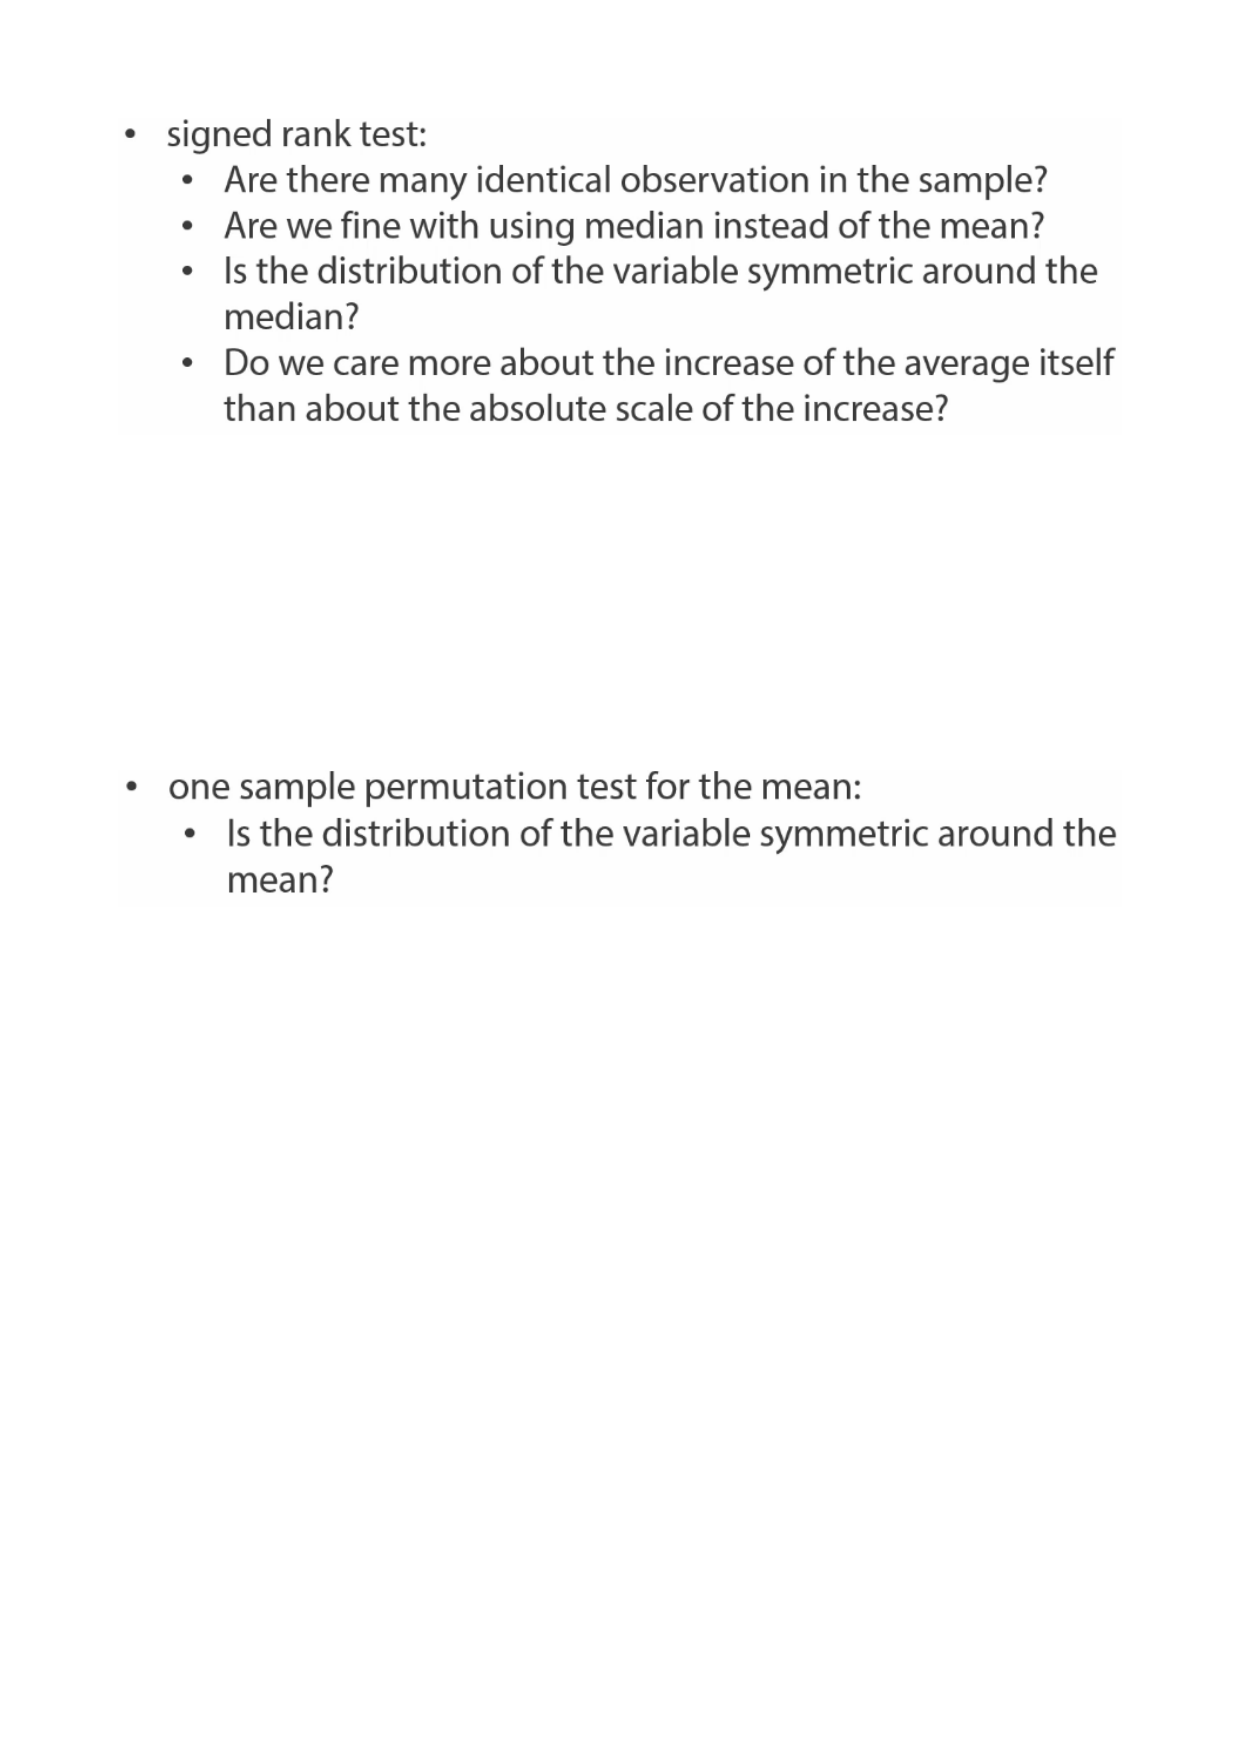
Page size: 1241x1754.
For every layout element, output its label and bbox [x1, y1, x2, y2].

picture [118, 770, 1123, 907]
picture [118, 118, 1123, 435]
